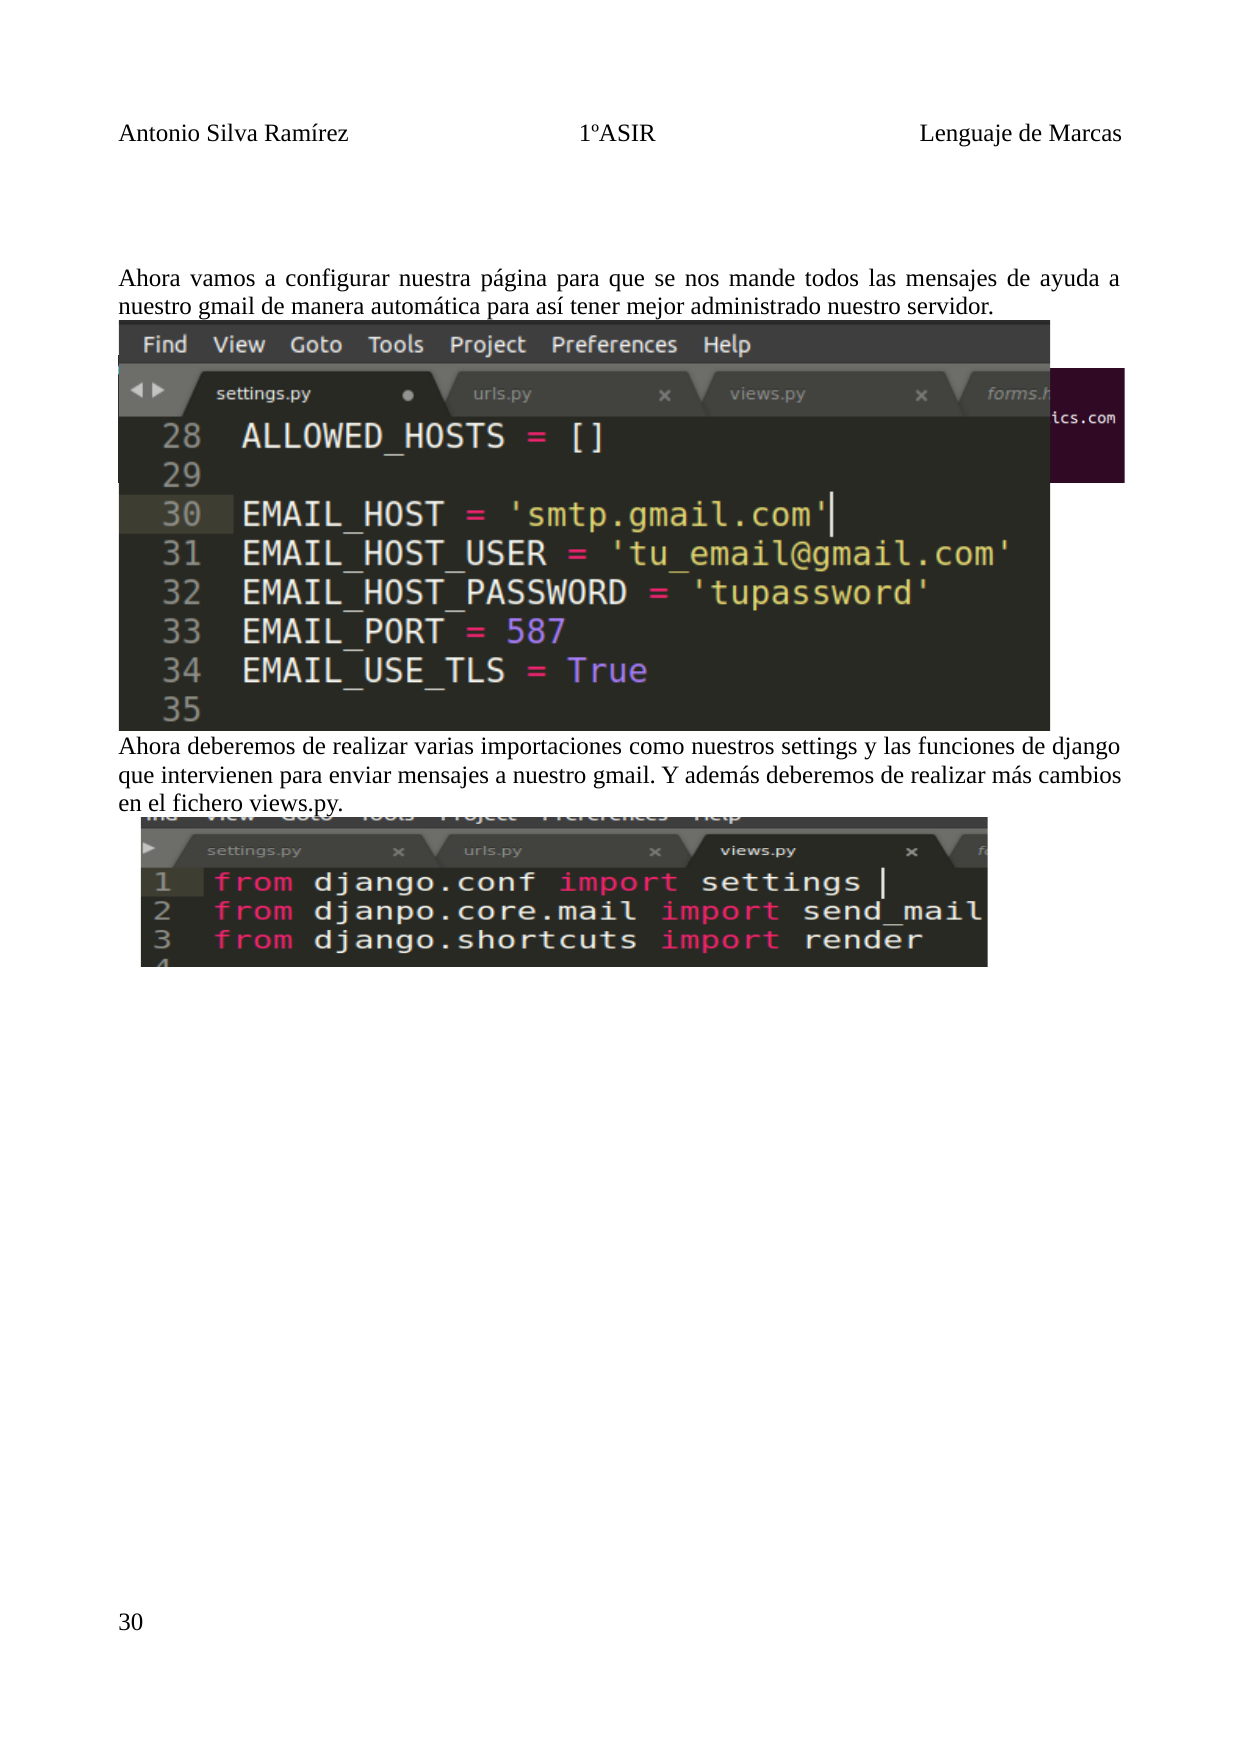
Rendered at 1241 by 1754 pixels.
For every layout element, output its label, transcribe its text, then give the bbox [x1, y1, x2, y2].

picture [118, 320, 1125, 731]
picture [140, 817, 988, 967]
text Ahora vamos a configurar nuestra página para que se nos mande todos las mensajes de ayuda a nuestro gmail de manera automática para así tener mejor administrado nuestro servidor. [118, 263, 1122, 320]
text Ahora deberemos de realizar varias importaciones como nuestros settings y las funciones de django que intervienen para enviar mensajes a nuestro gmail. Y además deberemos de realizar más cambios en el fichero views.py. [118, 483, 1122, 817]
